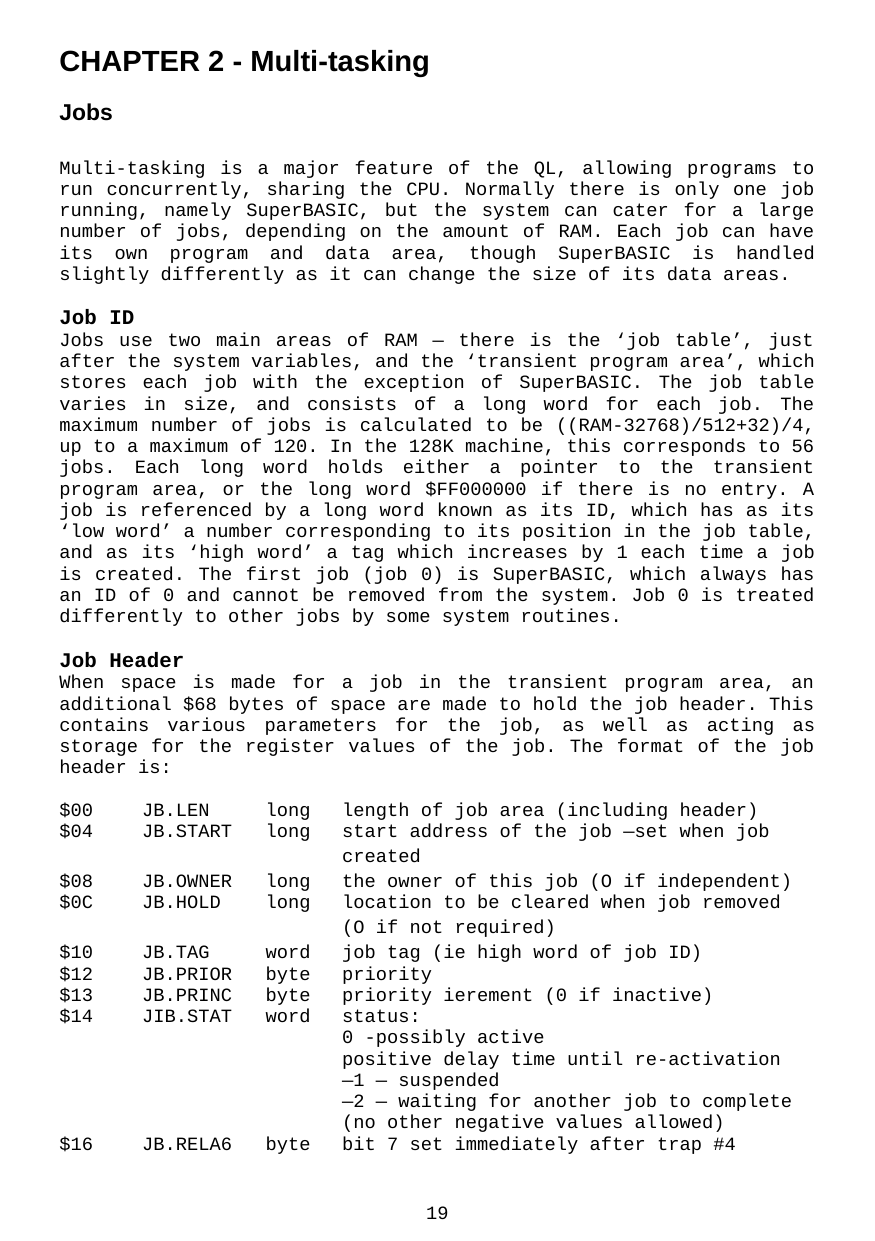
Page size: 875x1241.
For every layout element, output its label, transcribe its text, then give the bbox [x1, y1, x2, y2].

text When space is made for a job in the transient program area, an additional $68 bytes of space are made to hold the job header. This contains various parameters for the job, as well as acting as storage for the register values of the job. The format of the job header is: [59, 673, 815, 779]
table_cell priority [342, 965, 815, 986]
table_cell [59, 1071, 142, 1092]
table_cell [265, 915, 342, 943]
table_cell [265, 1092, 342, 1113]
subtitle CHAPTER 2 - Multi-tasking [59, 44, 815, 78]
table_cell byte [265, 965, 342, 986]
table_cell [59, 1028, 142, 1049]
table_cell $12 [59, 965, 142, 986]
table_cell [265, 843, 342, 872]
table_cell 0 -possibly active [342, 1028, 815, 1049]
table_cell status: [342, 1007, 815, 1028]
table_cell long [265, 822, 342, 843]
table_cell job tag (ie high word of job ID) [342, 943, 815, 964]
table_cell created [342, 843, 815, 872]
table_cell location to be cleared when job removed [342, 893, 815, 914]
table_cell [142, 1113, 265, 1134]
table_cell JB.OWNER [142, 872, 265, 893]
table_header JB.LEN [142, 801, 265, 822]
table_cell JB.HOLD [142, 893, 265, 914]
table_cell [265, 1050, 342, 1071]
table_cell long [265, 872, 342, 893]
table_cell long [265, 893, 342, 914]
table_cell [59, 1092, 142, 1113]
table_cell word [265, 1007, 342, 1028]
table_cell $14 [59, 1007, 142, 1028]
table_cell $16 [59, 1135, 142, 1156]
table_cell [59, 915, 142, 943]
table_cell [142, 843, 265, 872]
table_cell [59, 1113, 142, 1134]
table_cell [142, 1028, 265, 1049]
table_cell [59, 843, 142, 872]
table_cell [265, 1113, 342, 1134]
table_cell [142, 1092, 265, 1113]
table_cell [142, 1071, 265, 1092]
table_cell byte [265, 986, 342, 1007]
table_cell JIB.STAT [142, 1007, 265, 1028]
table_cell $04 [59, 822, 142, 843]
table_cell (no other negative values allowed) [342, 1113, 815, 1134]
table_cell priority ierement (0 if inactive) [342, 986, 815, 1007]
table_cell $08 [59, 872, 142, 893]
subtitle Job Header [59, 649, 815, 673]
table_cell —1 — suspended [342, 1071, 815, 1092]
table_cell $10 [59, 943, 142, 964]
table_cell word [265, 943, 342, 964]
table_cell $13 [59, 986, 142, 1007]
table_cell JB.RELA6 [142, 1135, 265, 1156]
table_cell JB.TAG [142, 943, 265, 964]
table_cell start address of the job —set when job [342, 822, 815, 843]
table_cell —2 — waiting for another job to complete [342, 1092, 815, 1113]
table_cell $0C [59, 893, 142, 914]
table_cell JB.PRINC [142, 986, 265, 1007]
table_cell the owner of this job (O if independent) [342, 872, 815, 893]
table_cell [59, 1050, 142, 1071]
text Jobs use two main areas of RAM — there is the ‘job table’, just after the system variables, and the ‘transient program area’, which stores each job with the exception of SuperBASIC. The job table varies in size, and consists of a long word for each job. The maximum number of jobs is calculated to be ((RAM-32768)/512+32)/4, up to a maximum of 120. In the 128K machine, this corresponds to 56 jobs. Each long word holds either a pointer to the transient program area, or the long word $FF000000 if there is no entry. A job is referenced by a long word known as its ID, which has as its ‘low word’ a number corresponding to its position in the job table, and as its ‘high word’ a tag which increases by 1 each time a job is created. The first job (job 0) is SuperBASIC, which always has an ID of 0 and cannot be removed from the system. Job 0 is treated differently to other jobs by some system routines. [59, 331, 815, 628]
table_cell byte [265, 1135, 342, 1156]
subtitle Job ID [59, 307, 815, 331]
table_cell bit 7 set immediately after trap #4 [342, 1135, 815, 1156]
subtitle Jobs [59, 99, 815, 125]
table_header $00 [59, 801, 142, 822]
text Multi-tasking is a major feature of the QL, allowing programs to run concurrently, sharing the CPU. Normally there is only one job running, namely SuperBASIC, but the system can cater for a large number of jobs, depending on the amount of RAM. Each job can have its own program and data area, though SuperBASIC is handled slightly differently as it can change the size of its data areas. [59, 158, 815, 286]
table_cell [265, 1028, 342, 1049]
table_cell [142, 915, 265, 943]
table_header long [265, 801, 342, 822]
table_cell positive delay time until re-activation [342, 1050, 815, 1071]
table_header length of job area (including header) [342, 801, 815, 822]
table_cell [265, 1071, 342, 1092]
table_cell JB.START [142, 822, 265, 843]
table_cell (O if not required) [342, 915, 815, 943]
table_cell [142, 1050, 265, 1071]
table_cell JB.PRIOR [142, 965, 265, 986]
